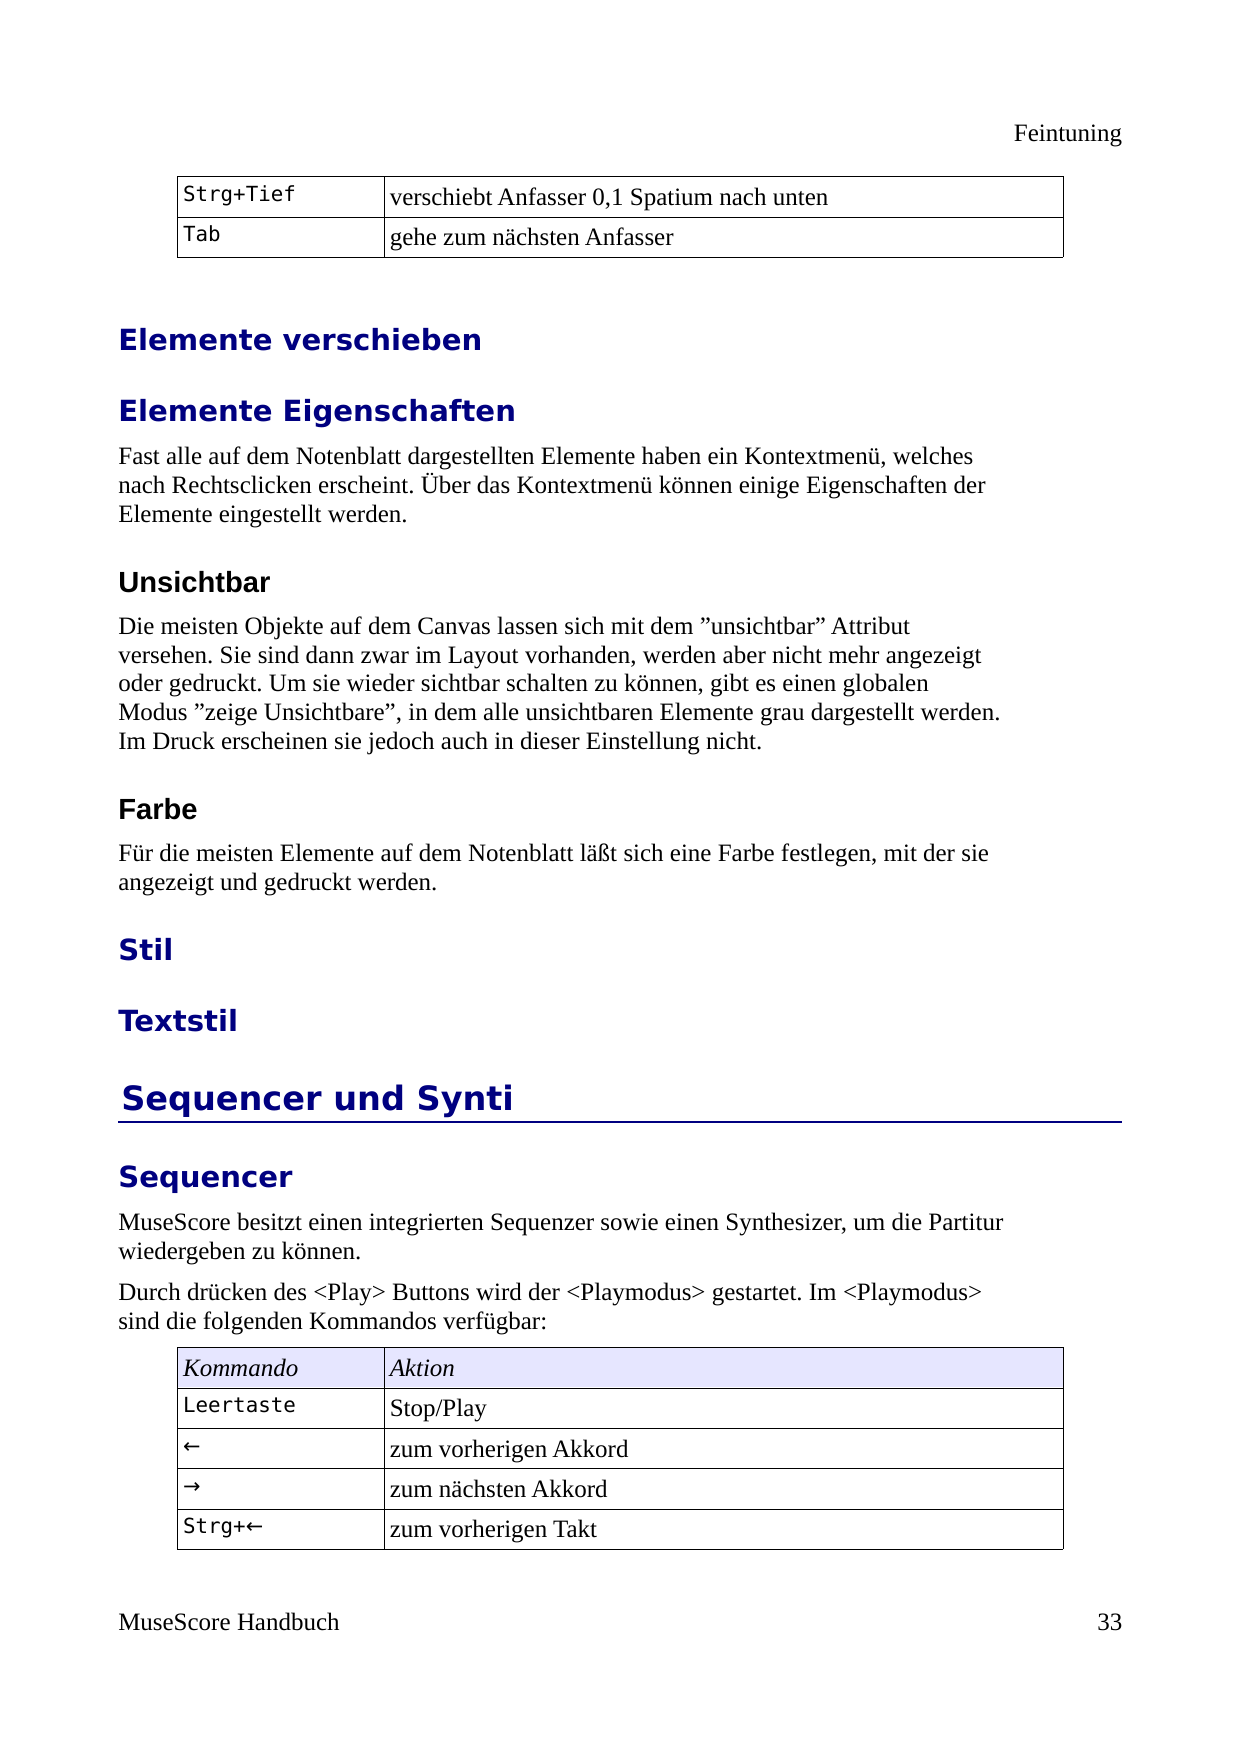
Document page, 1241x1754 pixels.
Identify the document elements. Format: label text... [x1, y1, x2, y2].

subtitle Sequencer [118, 1161, 1122, 1195]
table_cell zum vorherigen Akkord [385, 1429, 1063, 1468]
text Für die meisten Elemente auf dem Notenblatt läßt sich eine Farbe festlegen, mit der sie angezeigt und gedruckt werden. [118, 838, 1004, 896]
table_cell Tab [178, 218, 384, 257]
subtitle Sequencer und Synti [118, 1076, 1122, 1121]
table_cell gehe zum nächsten Anfasser [385, 218, 1063, 257]
subtitle Textstil [118, 1005, 1122, 1039]
subtitle Elemente verschieben [118, 323, 1122, 357]
text MuseScore besitzt einen integrierten Sequenzer sowie einen Synthesizer, um die Partitur wiedergeben zu können. [118, 1207, 1004, 1265]
text Fast alle auf dem Notenblatt dargestellten Elemente haben ein Kontextmenü, welches nach Rechtsclicken erscheint. Über das Kontextmenü können einige Eigenschaften der Elemente eingestellt werden. [118, 441, 1004, 527]
subtitle Elemente Eigenschaften [118, 395, 1122, 429]
table_cell Strg+Tief [178, 177, 384, 217]
table_cell zum nächsten Akkord [385, 1469, 1063, 1508]
table_header Kommando [178, 1348, 384, 1387]
table_cell Leertaste [178, 1389, 384, 1428]
table_cell zum vorherigen Takt [385, 1510, 1063, 1549]
table_cell Stop/Play [385, 1389, 1063, 1428]
subtitle Unsichtbar [118, 565, 1122, 598]
table_cell → [178, 1469, 384, 1508]
subtitle Farbe [118, 792, 1122, 826]
table_cell verschiebt Anfasser 0,1 Spatium nach unten [385, 177, 1063, 217]
table_cell Strg+← [178, 1510, 384, 1549]
text Die meisten Objekte auf dem Canvas lassen sich mit dem ”unsichtbar” Attribut versehen. Sie sind dann zwar im Layout vorhanden, werden aber nicht mehr angezeigt oder gedruckt. Um sie wieder sichtbar schalten zu können, gibt es einen globalen Modus ”zeige Unsichtbare”, in dem alle unsichtbaren Elemente grau dargestellt werden. Im Druck erscheinen sie jedoch auch in dieser Einstellung nicht. [118, 611, 1004, 755]
subtitle Stil [118, 933, 1122, 967]
table_cell ← [178, 1429, 384, 1468]
table_header Aktion [385, 1348, 1063, 1387]
text Durch drücken des <Play> Buttons wird der <Playmodus> gestartet. Im <Playmodus> sind die folgenden Kommandos verfügbar: [118, 1277, 1004, 1335]
